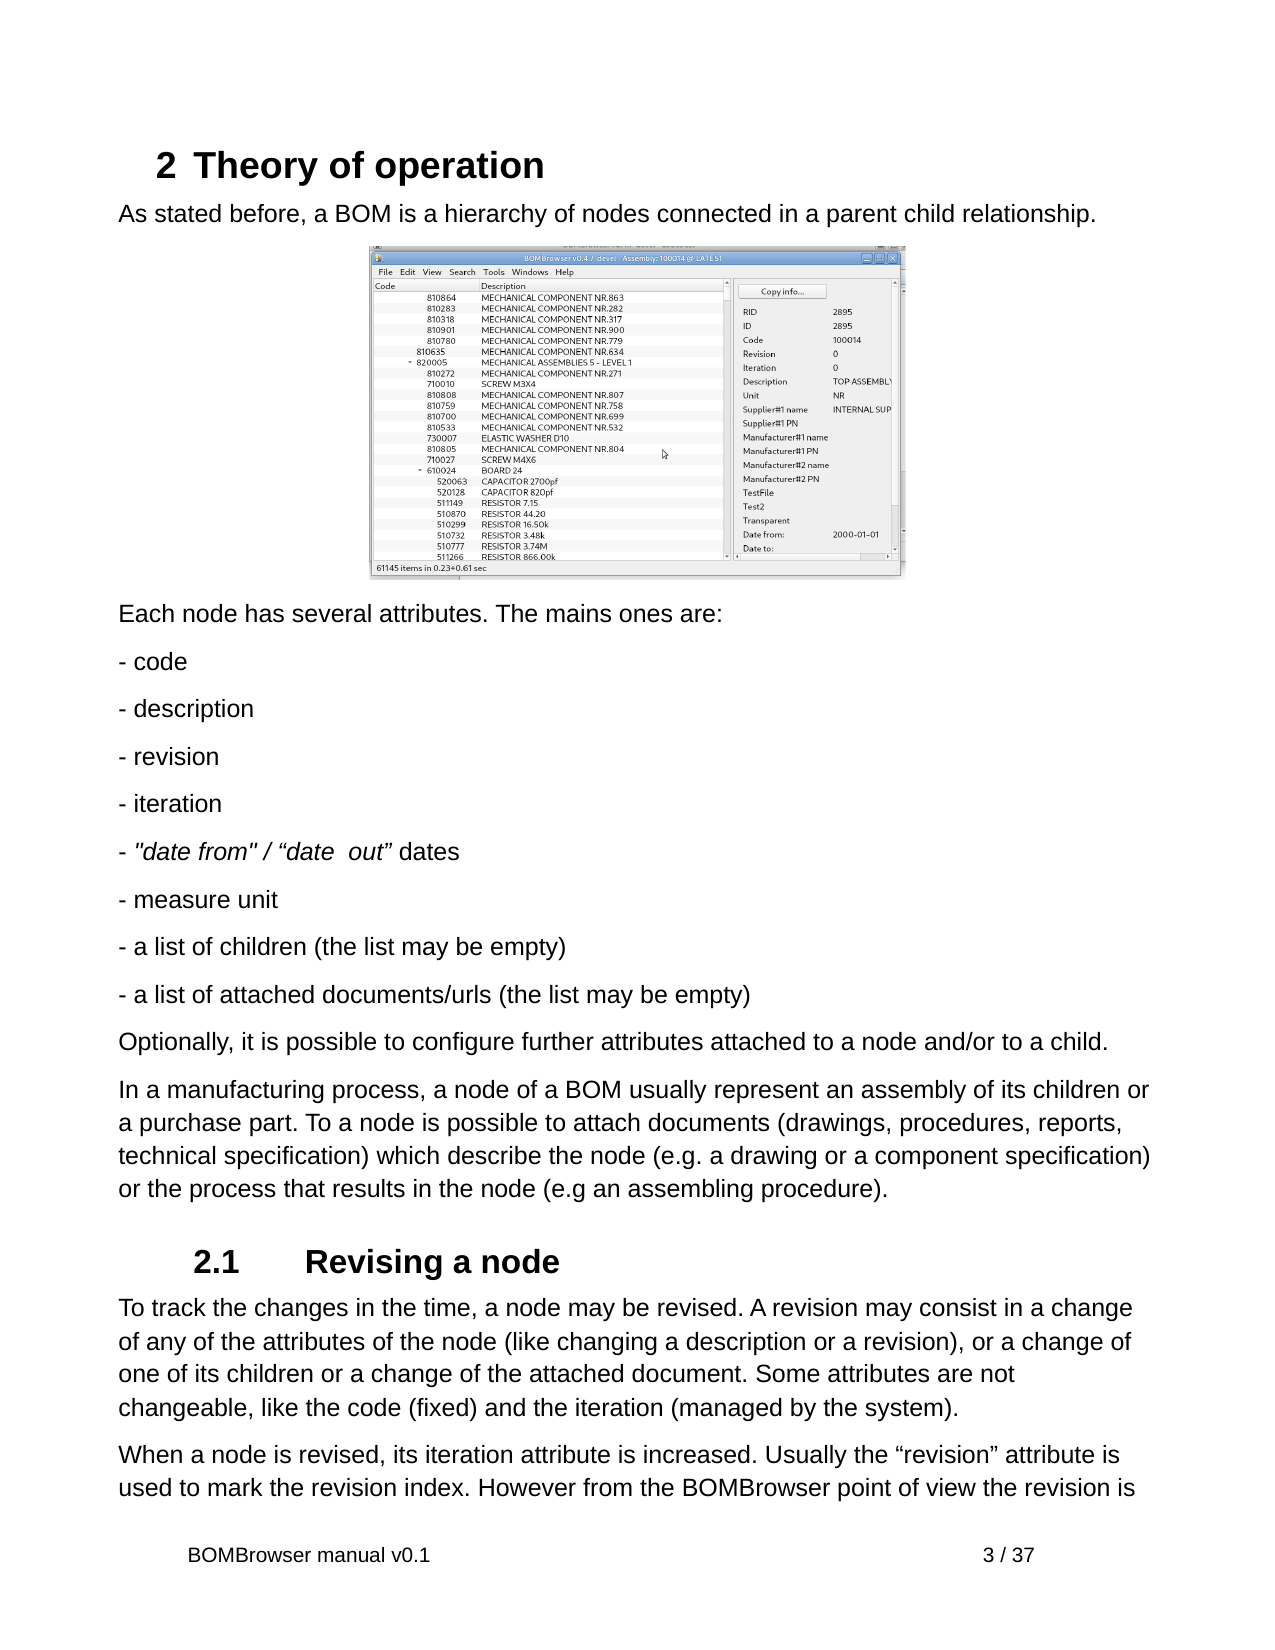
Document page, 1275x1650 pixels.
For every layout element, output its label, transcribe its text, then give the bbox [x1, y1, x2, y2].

text To track the changes in the time, a node may be revised. A revision may consist in a change of any of the attributes of the node (like changing a description or a revision), or a change of one of its children or a change of the attached document. Some attributes are not changeable, like the code (fixed) and the iteration (managed by the system). [118, 1293, 1157, 1421]
text - "date from" / “date out” dates [118, 837, 1157, 866]
text - a list of children (the list may be empty) [118, 932, 1157, 961]
text - a list of attached documents/urls (the list may be empty) [118, 980, 1157, 1008]
text Optionally, it is possible to configure further attributes attached to a node and/or to a child. [118, 1027, 1157, 1056]
text - code [118, 647, 1157, 675]
text - revision [118, 742, 1157, 771]
text As stated before, a BOM is a hierarchy of nodes connected in a parent child relationship. [118, 199, 1157, 227]
text - iteration [118, 789, 1157, 818]
subtitle Theory of operation [156, 143, 1157, 186]
text - description [118, 694, 1157, 723]
text - measure unit [118, 884, 1157, 913]
subtitle Revising a node [193, 1242, 1157, 1281]
text In a manufacturing process, a node of a BOM usually represent an assembly of its children or a purchase part. To a node is possible to attach documents (drawings, procedures, reports, technical specification) which describe the node (e.g. a drawing or a component specification) or the process that results in the node (e.g an assembling procedure). [118, 1075, 1157, 1203]
text Each node has several attributes. The mains ones are: [118, 599, 1157, 628]
text When a node is revised, its iteration attribute is increased. Usually the “revision” attribute is used to mark the revision index. However from the BOMBrowser point of view the revision is [118, 1440, 1157, 1502]
picture [369, 246, 906, 580]
